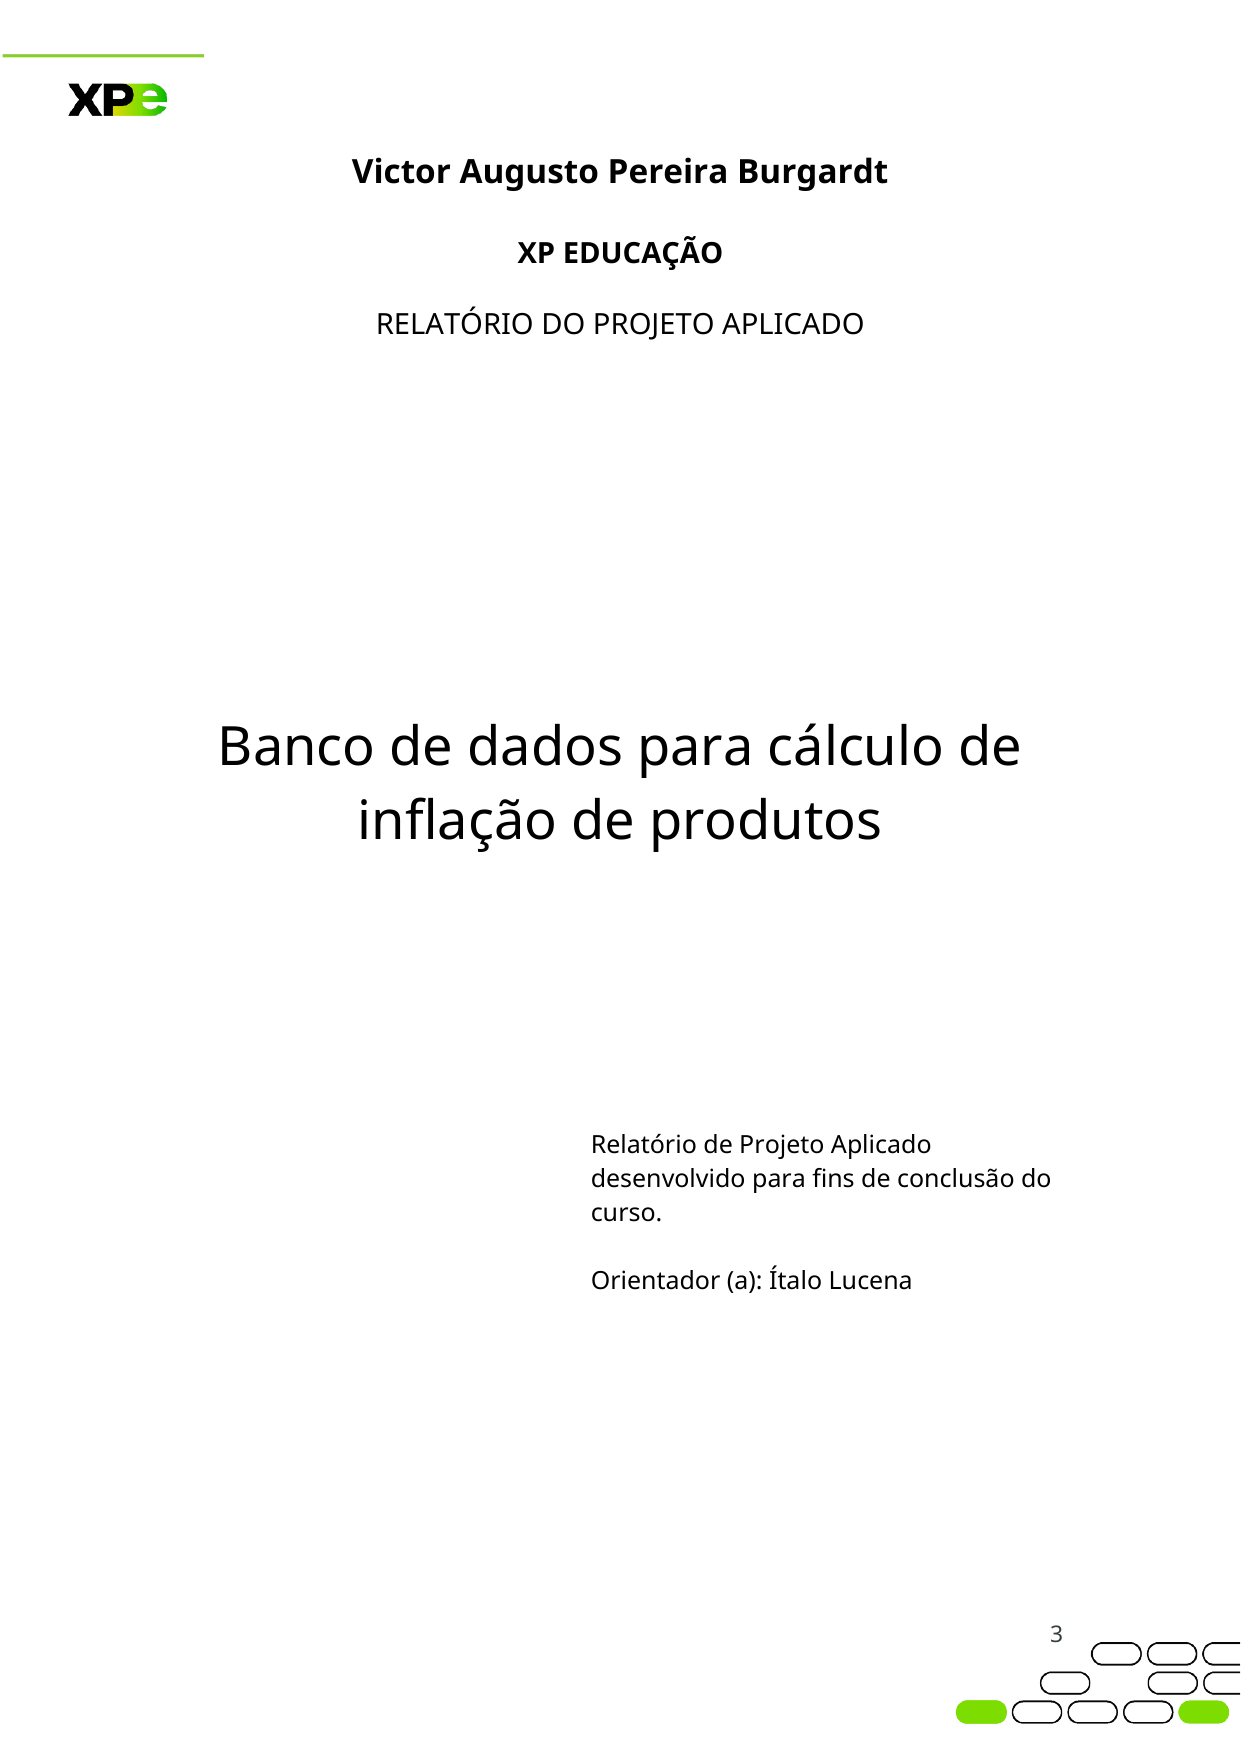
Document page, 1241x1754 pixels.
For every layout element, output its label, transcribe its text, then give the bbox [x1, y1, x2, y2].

text Victor Augusto Pereira Burgardt [177, 148, 1063, 193]
text Banco de dados para cálculo de inflação de produtos [177, 707, 1063, 855]
text Relatório de Projeto Aplicado desenvolvido para fins de conclusão do curso. Orientador (a): Ítalo Lucena [591, 1030, 1063, 1297]
picture [955, 1642, 1241, 1724]
picture [2, 51, 205, 148]
text XP EDUCAÇÃO RELATÓRIO DO PROJETO APLICADO [177, 233, 1063, 343]
